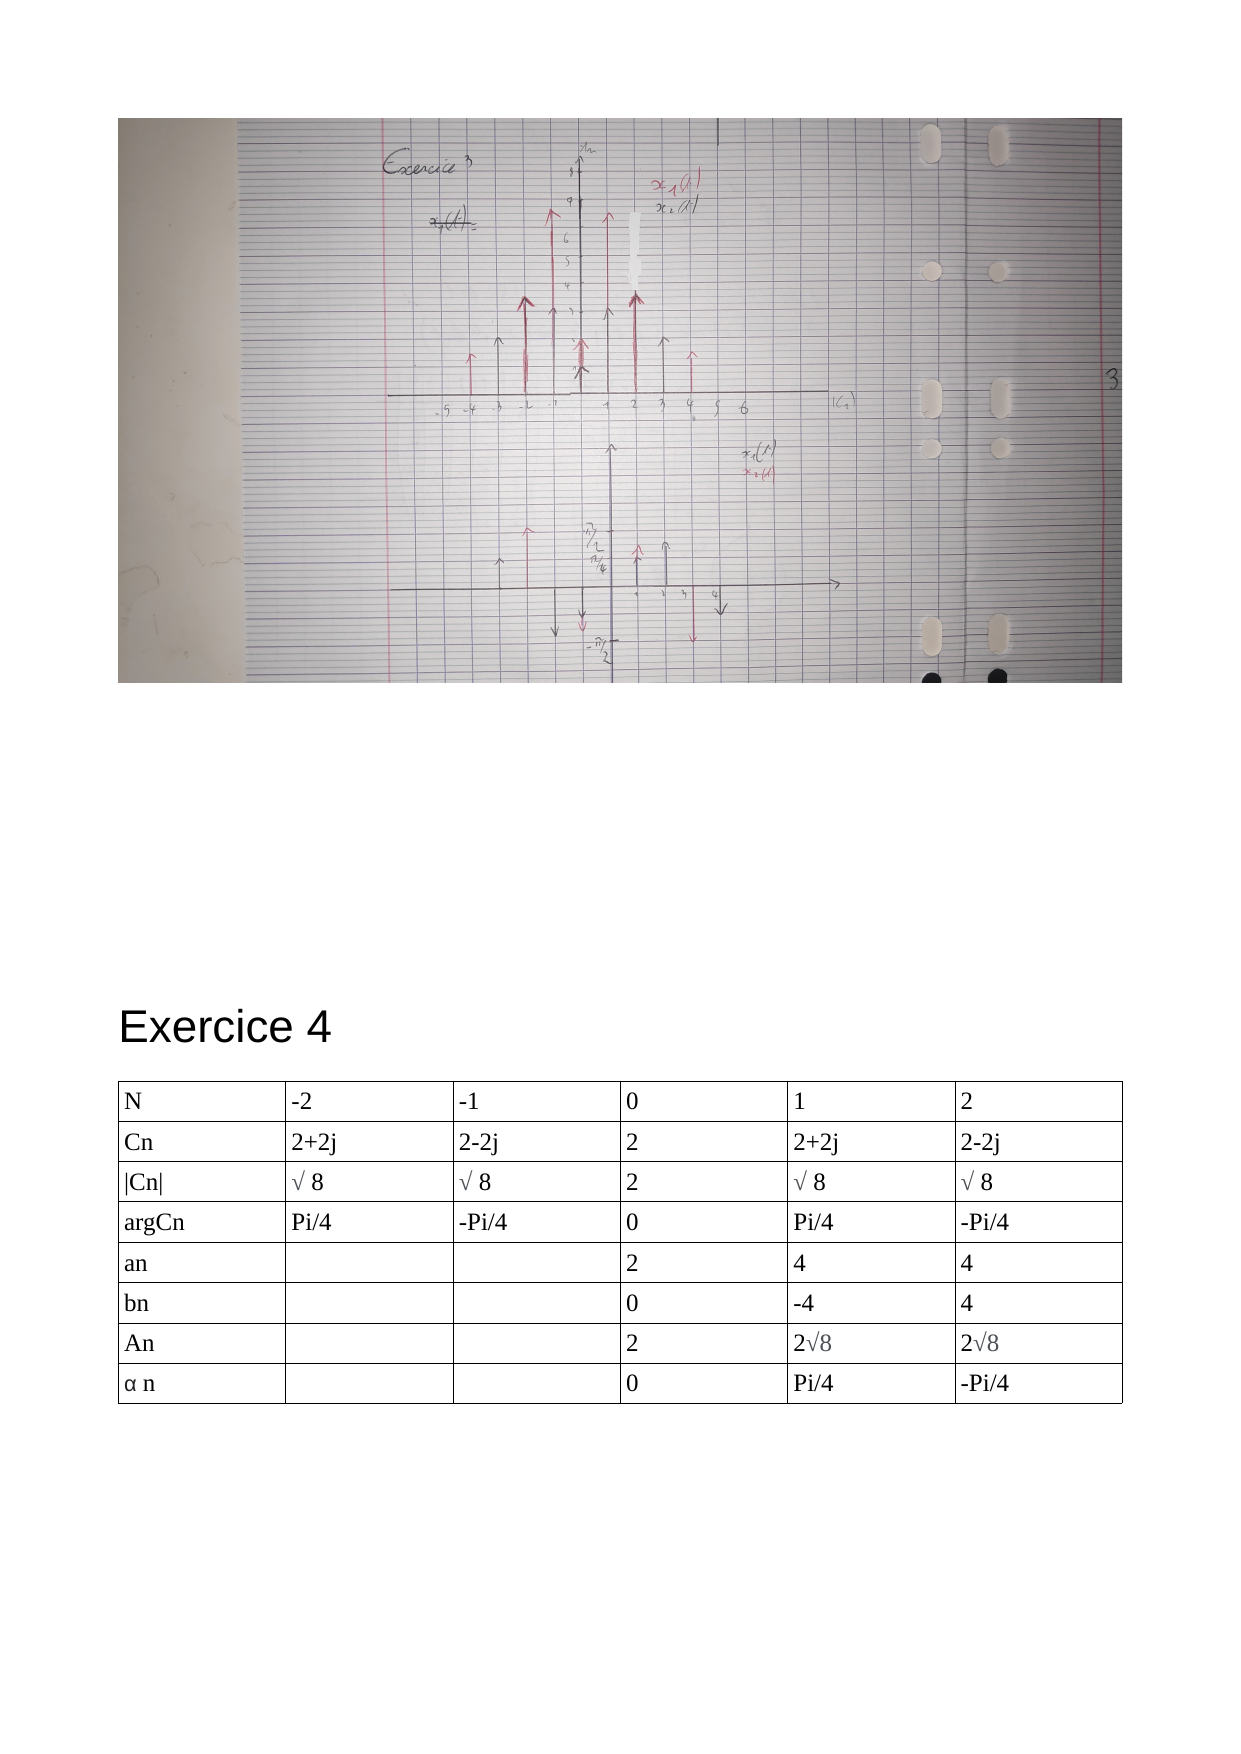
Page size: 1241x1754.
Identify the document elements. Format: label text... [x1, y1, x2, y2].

table_cell 2-2j [956, 1122, 1122, 1161]
table_cell [454, 1283, 620, 1322]
table_cell -4 [788, 1283, 955, 1322]
text Exercice 4 [118, 999, 1122, 1052]
table_cell 2√8 [956, 1324, 1122, 1363]
table_cell Pi/4 [286, 1202, 453, 1242]
table_cell 0 [621, 1364, 787, 1403]
table_header 2 [956, 1082, 1122, 1121]
table_cell 0 [621, 1202, 787, 1242]
table_cell √ 8 [956, 1162, 1122, 1201]
table_cell Pi/4 [788, 1364, 955, 1403]
table_cell 2+2j [788, 1122, 955, 1161]
table_cell [286, 1324, 453, 1363]
table_cell 4 [956, 1243, 1122, 1282]
table_cell 2+2j [286, 1122, 453, 1161]
table_cell [454, 1364, 620, 1403]
table_cell an [119, 1243, 285, 1282]
table_cell |Cn| [119, 1162, 285, 1201]
table_cell 2-2j [454, 1122, 620, 1161]
table_cell -Pi/4 [454, 1202, 620, 1242]
table_cell [286, 1283, 453, 1322]
table_header -2 [286, 1082, 453, 1121]
table_cell 0 [621, 1283, 787, 1322]
table_cell 2 [621, 1324, 787, 1363]
table_cell [286, 1364, 453, 1403]
table_cell 4 [956, 1283, 1122, 1322]
table_cell 2√8 [788, 1324, 955, 1363]
table_cell Pi/4 [788, 1202, 955, 1242]
table_cell √ 8 [788, 1162, 955, 1201]
table_cell 2 [621, 1122, 787, 1161]
table_cell √ 8 [286, 1162, 453, 1201]
table_cell bn [119, 1283, 285, 1322]
table_cell [286, 1243, 453, 1282]
table_cell Cn [119, 1122, 285, 1161]
table_cell [454, 1243, 620, 1282]
table_cell 2 [621, 1162, 787, 1201]
table_cell [454, 1324, 620, 1363]
table_cell argCn [119, 1202, 285, 1242]
picture [118, 118, 1123, 683]
table_cell -Pi/4 [956, 1202, 1122, 1242]
table_cell 4 [788, 1243, 955, 1282]
table_cell α n [119, 1364, 285, 1403]
table_header 1 [788, 1082, 955, 1121]
table_header 0 [621, 1082, 787, 1121]
table_header -1 [454, 1082, 620, 1121]
table_cell √ 8 [454, 1162, 620, 1201]
table_cell -Pi/4 [956, 1364, 1122, 1403]
table_cell 2 [621, 1243, 787, 1282]
table_header N [119, 1082, 285, 1121]
table_cell An [119, 1324, 285, 1363]
